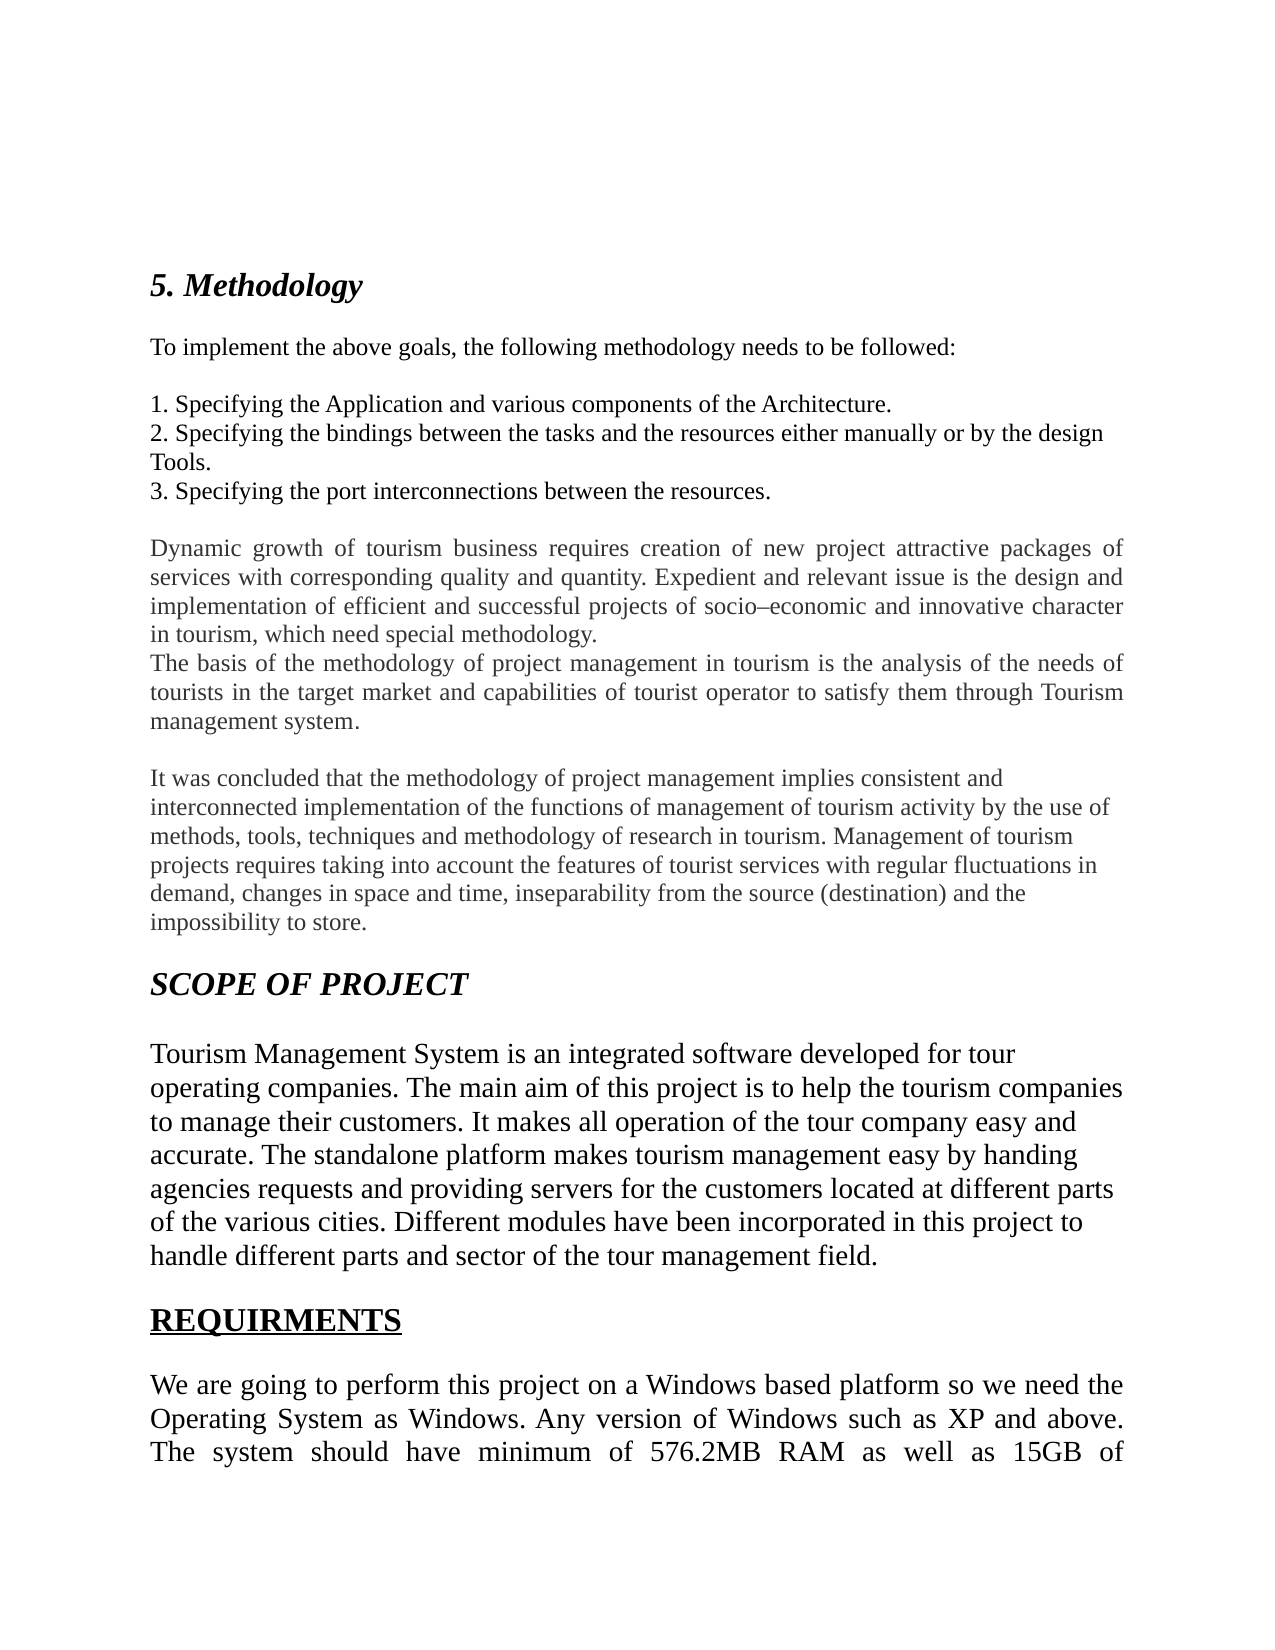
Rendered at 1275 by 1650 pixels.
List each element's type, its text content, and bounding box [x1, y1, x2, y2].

text 3. Specifying the port interconnections between the resources. [150, 476, 1125, 504]
text REQUIRMENTS [150, 1300, 1125, 1338]
text 5. Methodology [150, 265, 1125, 303]
text To implement the above goals, the following methodology needs to be followed: [150, 332, 1125, 361]
text Tourism Management System is an integrated software developed for tour operating companies. The main aim of this project is to help the tourism companies to manage their customers. It makes all operation of the tour company easy and accurate. The standalone platform makes tourism management easy by handing agencies requests and providing servers for the customers located at different parts of the various cities. Different modules have been incorporated in this project to handle different parts and sector of the tour management field. [150, 1037, 1125, 1271]
text We are going to perform this project on a Windows based platform so we need the Operating System as Windows. Any version of Windows such as XP and above. The system should have minimum of 576.2MB RAM as well as 15GB of [150, 1367, 1125, 1468]
text Dynamic growth of tourism business requires creation of new project attractive packages of services with corresponding quality and quantity. Expedient and relevant issue is the design and implementation of efficient and successful projects of socio–economic and innovative character in tourism, which need special methodology. [150, 533, 1125, 648]
text SCOPE OF PROJECT [150, 965, 1125, 1003]
text 2. Specifying the bindings between the tasks and the resources either manually or by the design [150, 418, 1125, 447]
text Tools. [150, 447, 1125, 476]
text It was concluded that the methodology of project management implies consistent and interconnected implementation of the functions of management of tourism activity by the use of methods, tools, techniques and methodology of research in tourism. Management of tourism projects requires taking into account the features of tourist services with regular fluctuations in demand, changes in space and time, inseparability from the source (destination) and the impossibility to store. [150, 763, 1125, 936]
text 1. Specifying the Application and various components of the Architecture. [150, 389, 1125, 418]
text The basis of the methodology of project management in tourism is the analysis of the needs of tourists in the target market and capabilities of tourist operator to satisfy them through Tourism management system. [150, 648, 1125, 735]
